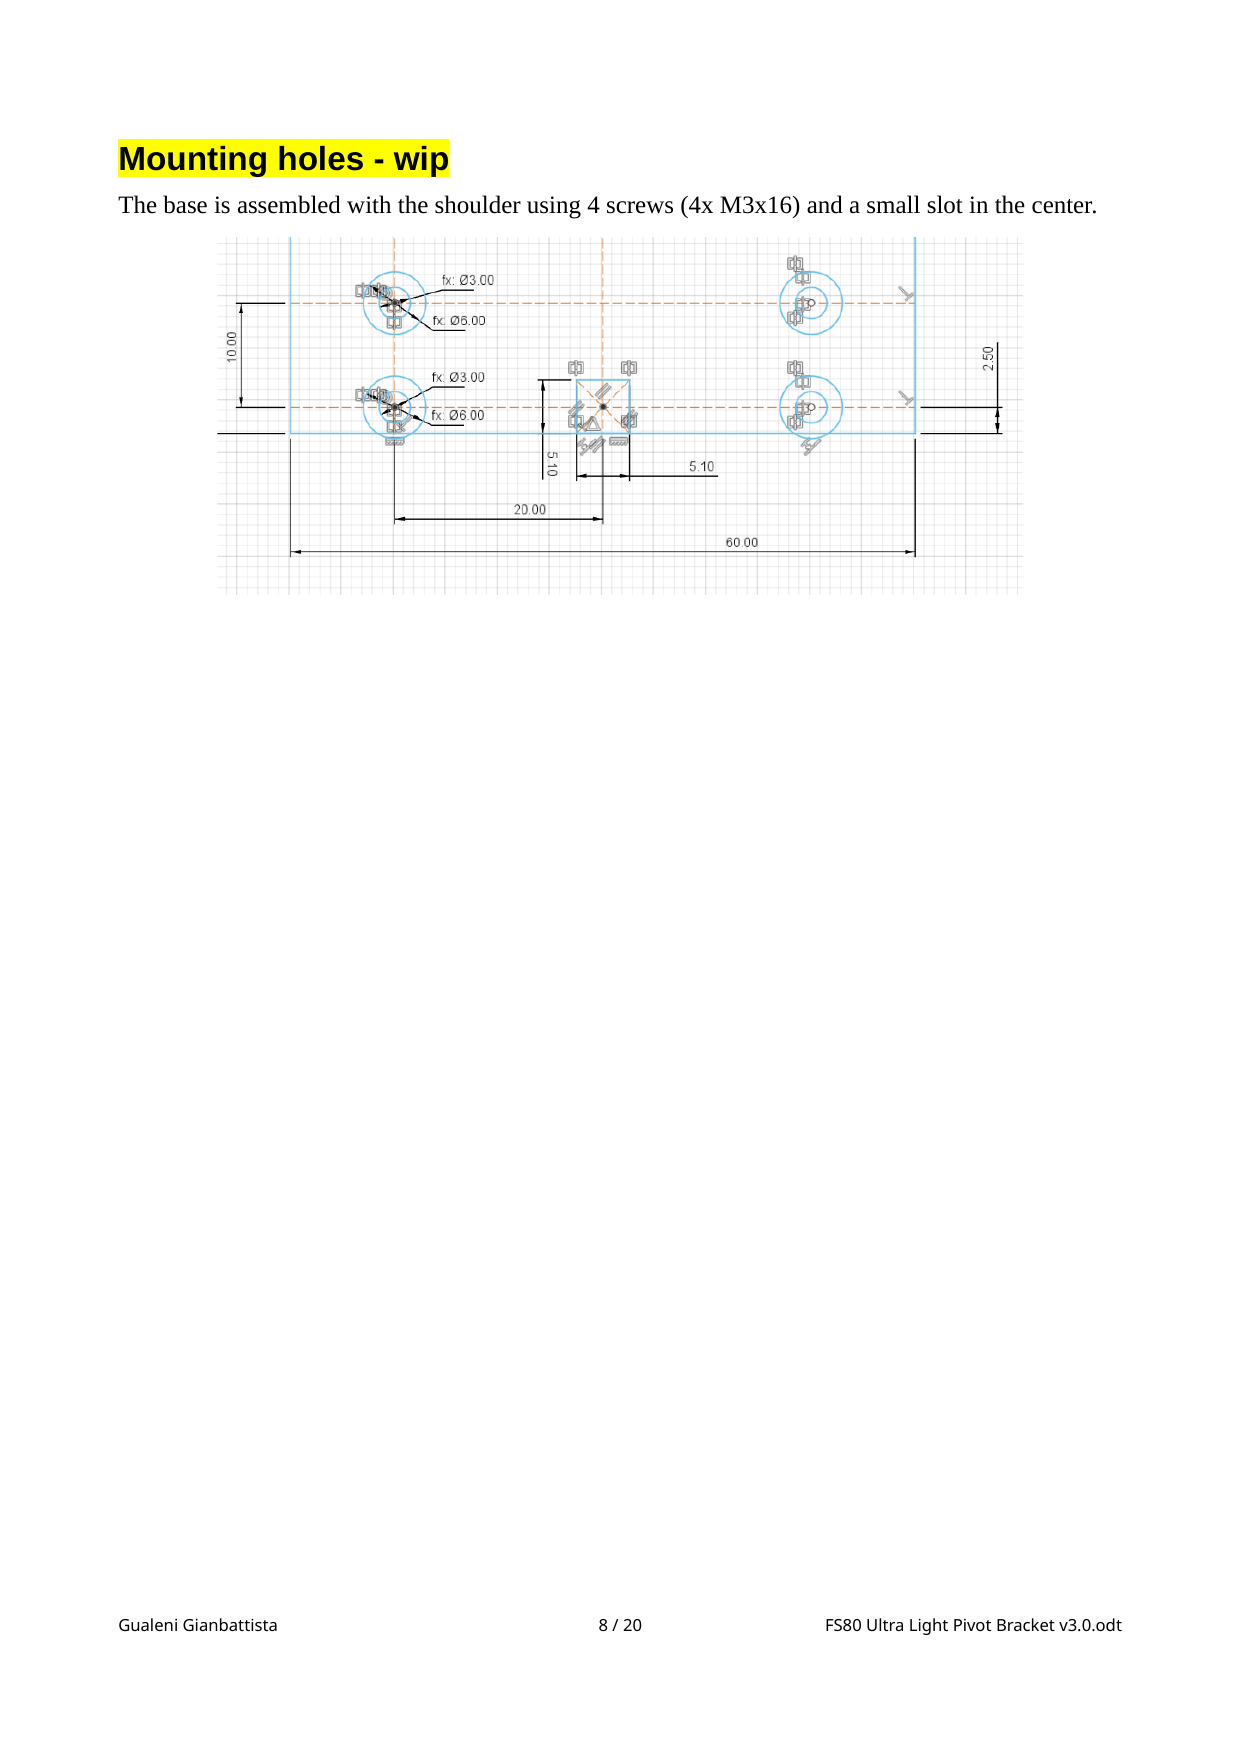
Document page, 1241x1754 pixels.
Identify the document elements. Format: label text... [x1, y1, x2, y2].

subtitle Mounting holes - wip [118, 139, 1122, 177]
text The base is assembled with the shoulder using 4 screws (4x M3x16) and a small slot in the center. [118, 190, 1122, 219]
picture [217, 237, 1024, 595]
